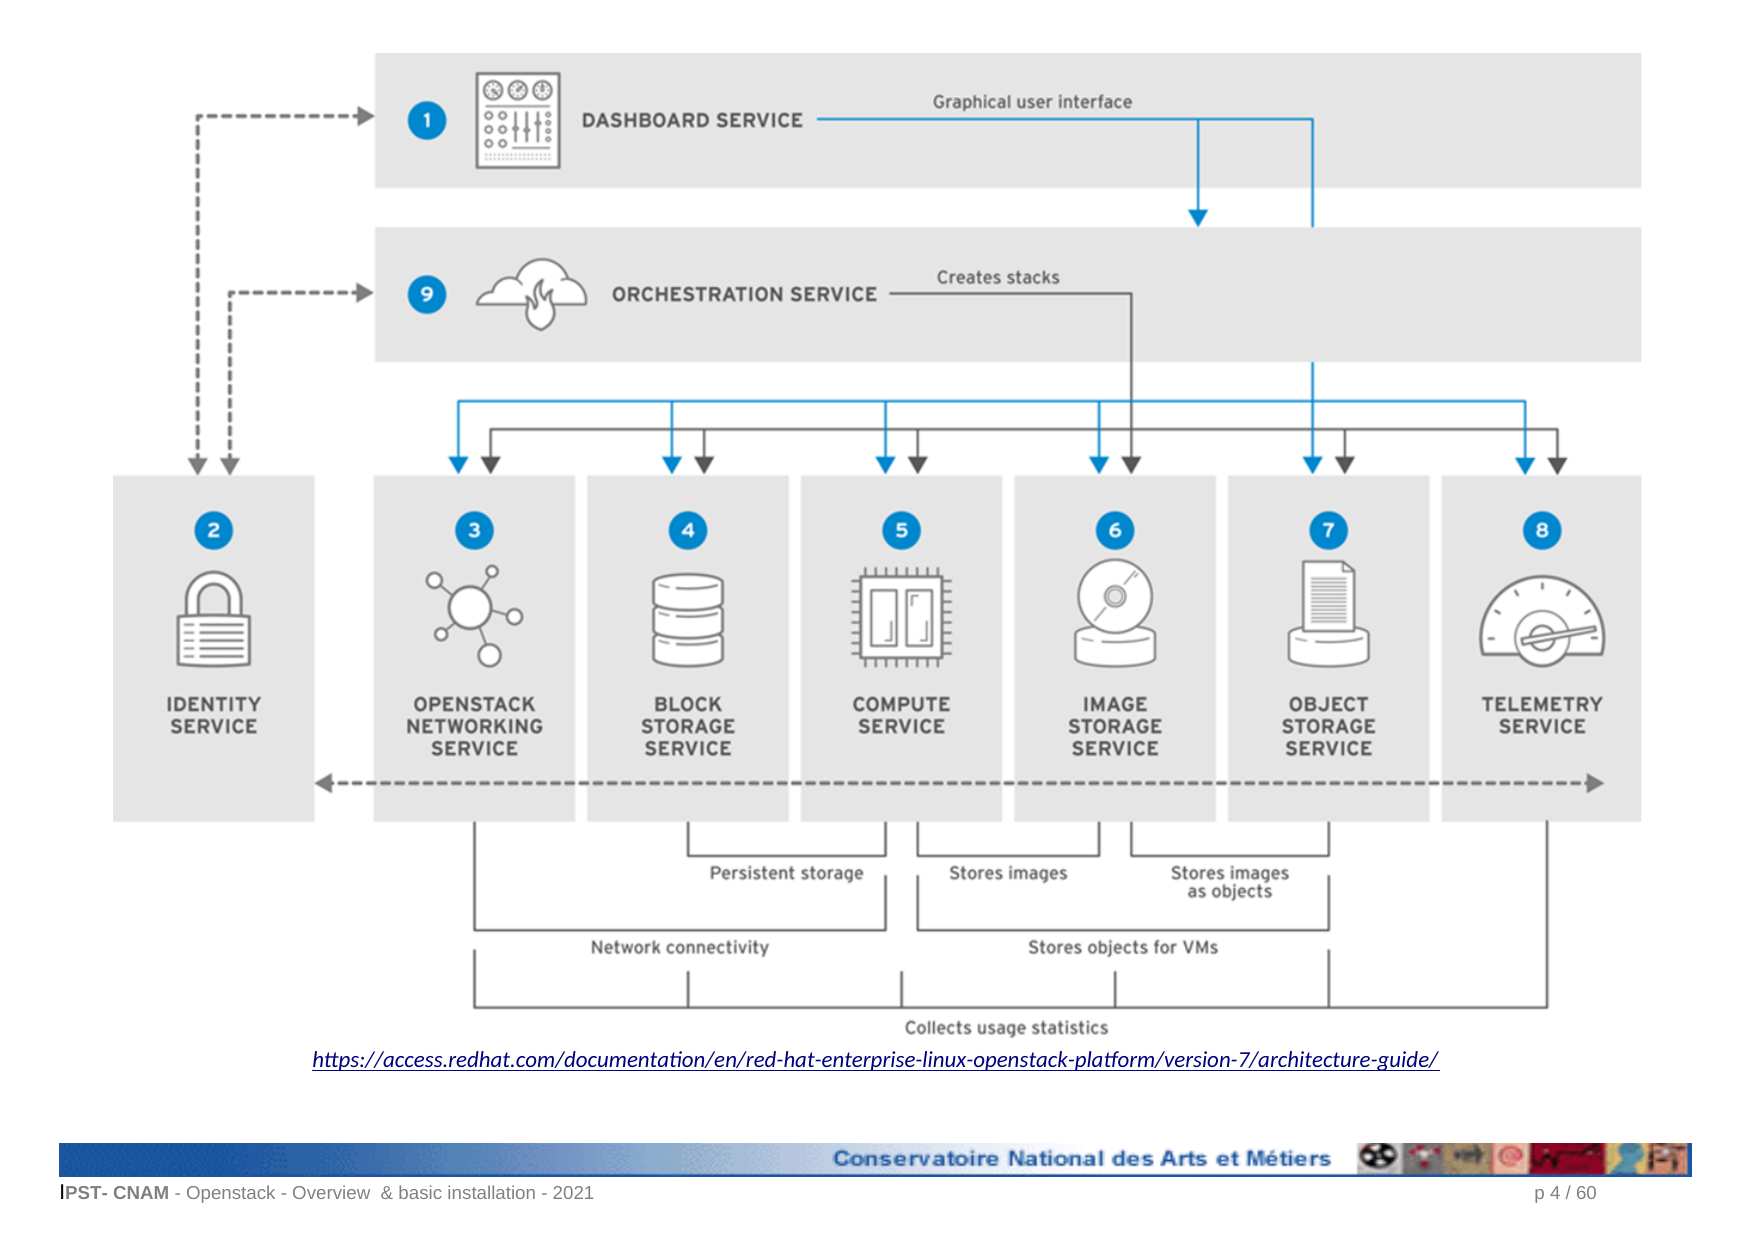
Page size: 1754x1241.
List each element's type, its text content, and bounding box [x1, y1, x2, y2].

text https://access.redhat.com/documentation/en/red-hat-enterprise-linux-openstack-platform/version-7/architecture-guide/ [59, 53, 1695, 1073]
